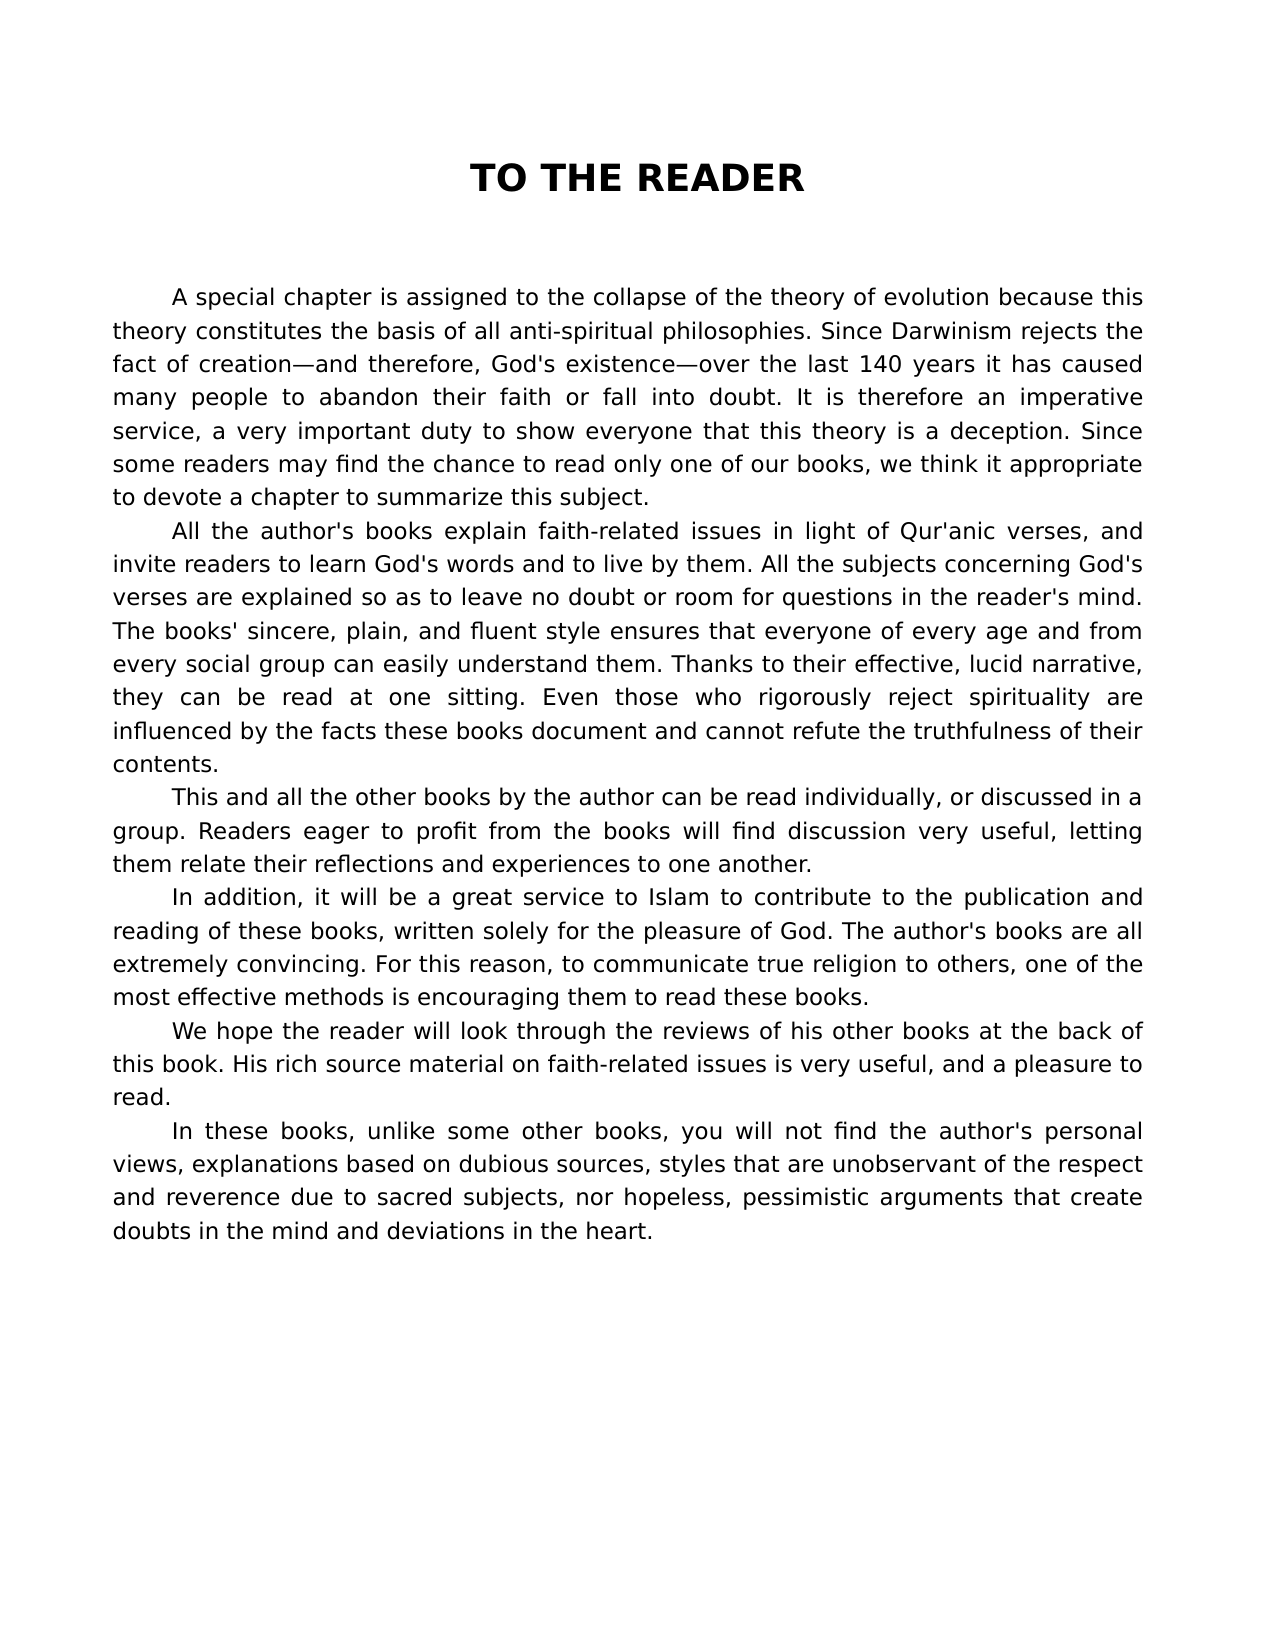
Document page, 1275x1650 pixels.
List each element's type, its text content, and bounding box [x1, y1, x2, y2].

text In these books, unlike some other books, you will not find the author's personal views, explanations based on dubious sources, styles that are unobservant of the respect and reverence due to sacred subjects, nor hopeless, pessimistic arguments that create doubts in the mind and deviations in the heart. [112, 1112, 1145, 1246]
text All the author's books explain faith-related issues in light of Qur'anic verses, and invite readers to learn God's words and to live by them. All the subjects concerning God's verses are explained so as to leave no doubt or room for questions in the reader's mind. The books' sincere, plain, and fluent style ensures that everyone of every age and from every social group can easily understand them. Thanks to their effective, lucid narrative, they can be read at one sitting. Even those who rigorously reject spirituality are influenced by the facts these books document and cannot refute the truthfulness of their contents. [112, 512, 1145, 779]
text We hope the reader will look through the reviews of his other books at the back of this book. His rich source material on faith-related issues is very useful, and a pleasure to read. [112, 1012, 1145, 1112]
text This and all the other books by the author can be read individually, or discussed in a group. Readers eager to profit from the books will find discussion very useful, letting them relate their reflections and experiences to one another. [112, 779, 1145, 879]
text A special chapter is assigned to the collapse of the theory of evolution because this theory constitutes the basis of all anti-spiritual philosophies. Since Darwinism rejects the fact of creation—and therefore, God's existence—over the last 140 years it has caused many people to abandon their faith or fall into doubt. It is therefore an imperative service, a very important duty to show everyone that this theory is a deception. Since some readers may find the chance to read only one of our books, we think it appropriate to devote a chapter to summarize this subject. [112, 279, 1145, 512]
text In addition, it will be a great service to Islam to contribute to the publication and reading of these books, written solely for the pleasure of God. The author's books are all extremely convincing. For this reason, to communicate true religion to others, one of the most effective methods is encouraging them to read these books. [112, 879, 1145, 1012]
subtitle TO THE READER [112, 156, 1162, 200]
